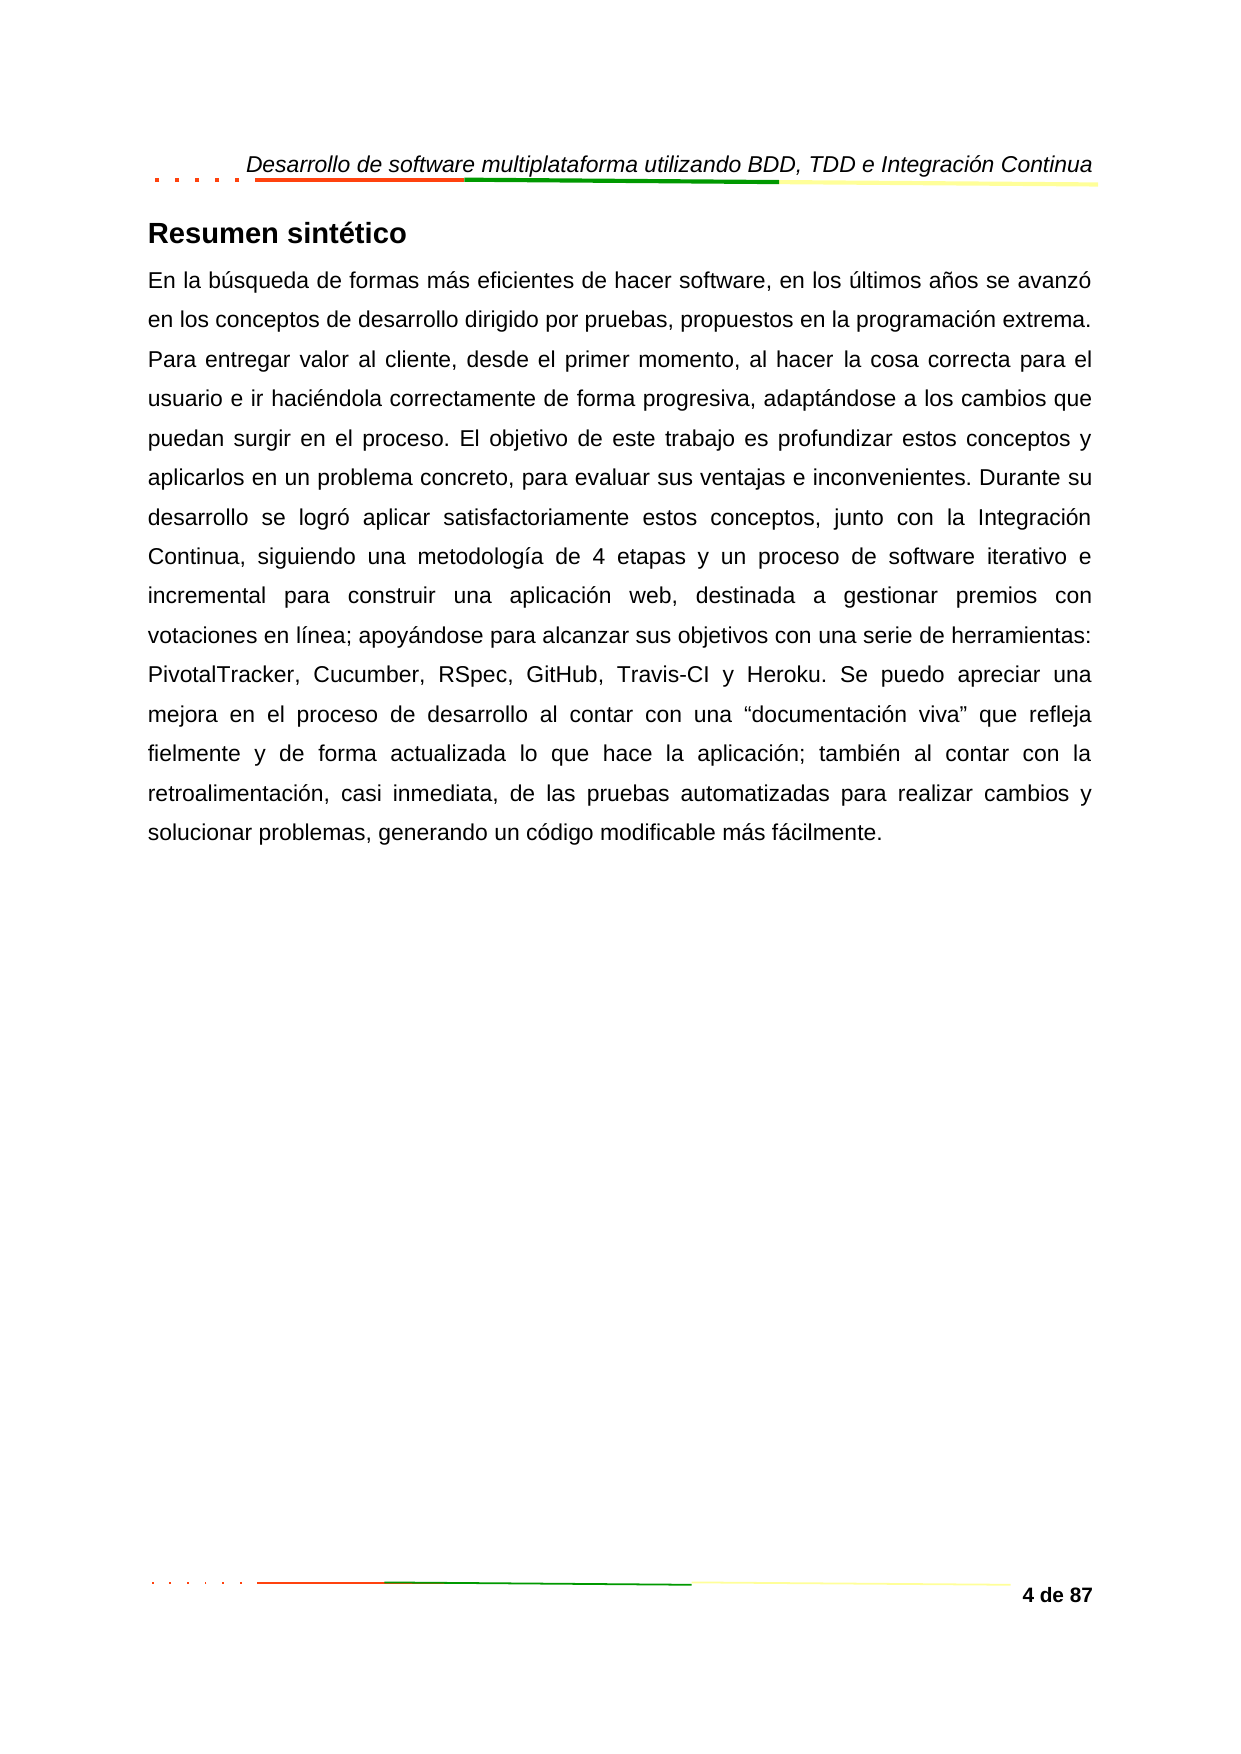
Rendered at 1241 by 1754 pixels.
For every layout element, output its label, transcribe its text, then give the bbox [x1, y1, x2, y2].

text En la búsqueda de formas más eficientes de hacer software, en los últimos años se avanzó en los conceptos de desarrollo dirigido por pruebas, propuestos en la programación extrema. [148, 267, 1093, 332]
text Para entregar valor al cliente, desde el primer momento, al hacer la cosa correcta para el usuario e ir haciéndola correctamente de forma progresiva, adaptándose a los cambios que puedan surgir en el proceso. El objetivo de este trabajo es profundizar estos conceptos y aplicarlos en un problema concreto, para evaluar sus ventajas e inconvenientes. Durante su desarrollo se logró aplicar satisfactoriamente estos conceptos, junto con la Integración Continua, siguiendo una metodología de 4 etapas y un proceso de software iterativo e incremental para construir una aplicación web, destinada a gestionar premios con votaciones en línea; apoyándose para alcanzar sus objetivos con una serie de herramientas: PivotalTracker, Cucumber, RSpec, GitHub, Travis-CI y Heroku. Se puedo apreciar una mejora en el proceso de desarrollo al contar con una “documentación viva” que refleja fielmente y de forma actualizada lo que hace la aplicación; también al contar con la retroalimentación, casi inmediata, de las pruebas automatizadas para realizar cambios y solucionar problemas, generando un código modificable más fácilmente. [148, 346, 1093, 846]
text Resumen sintético [148, 216, 1093, 250]
